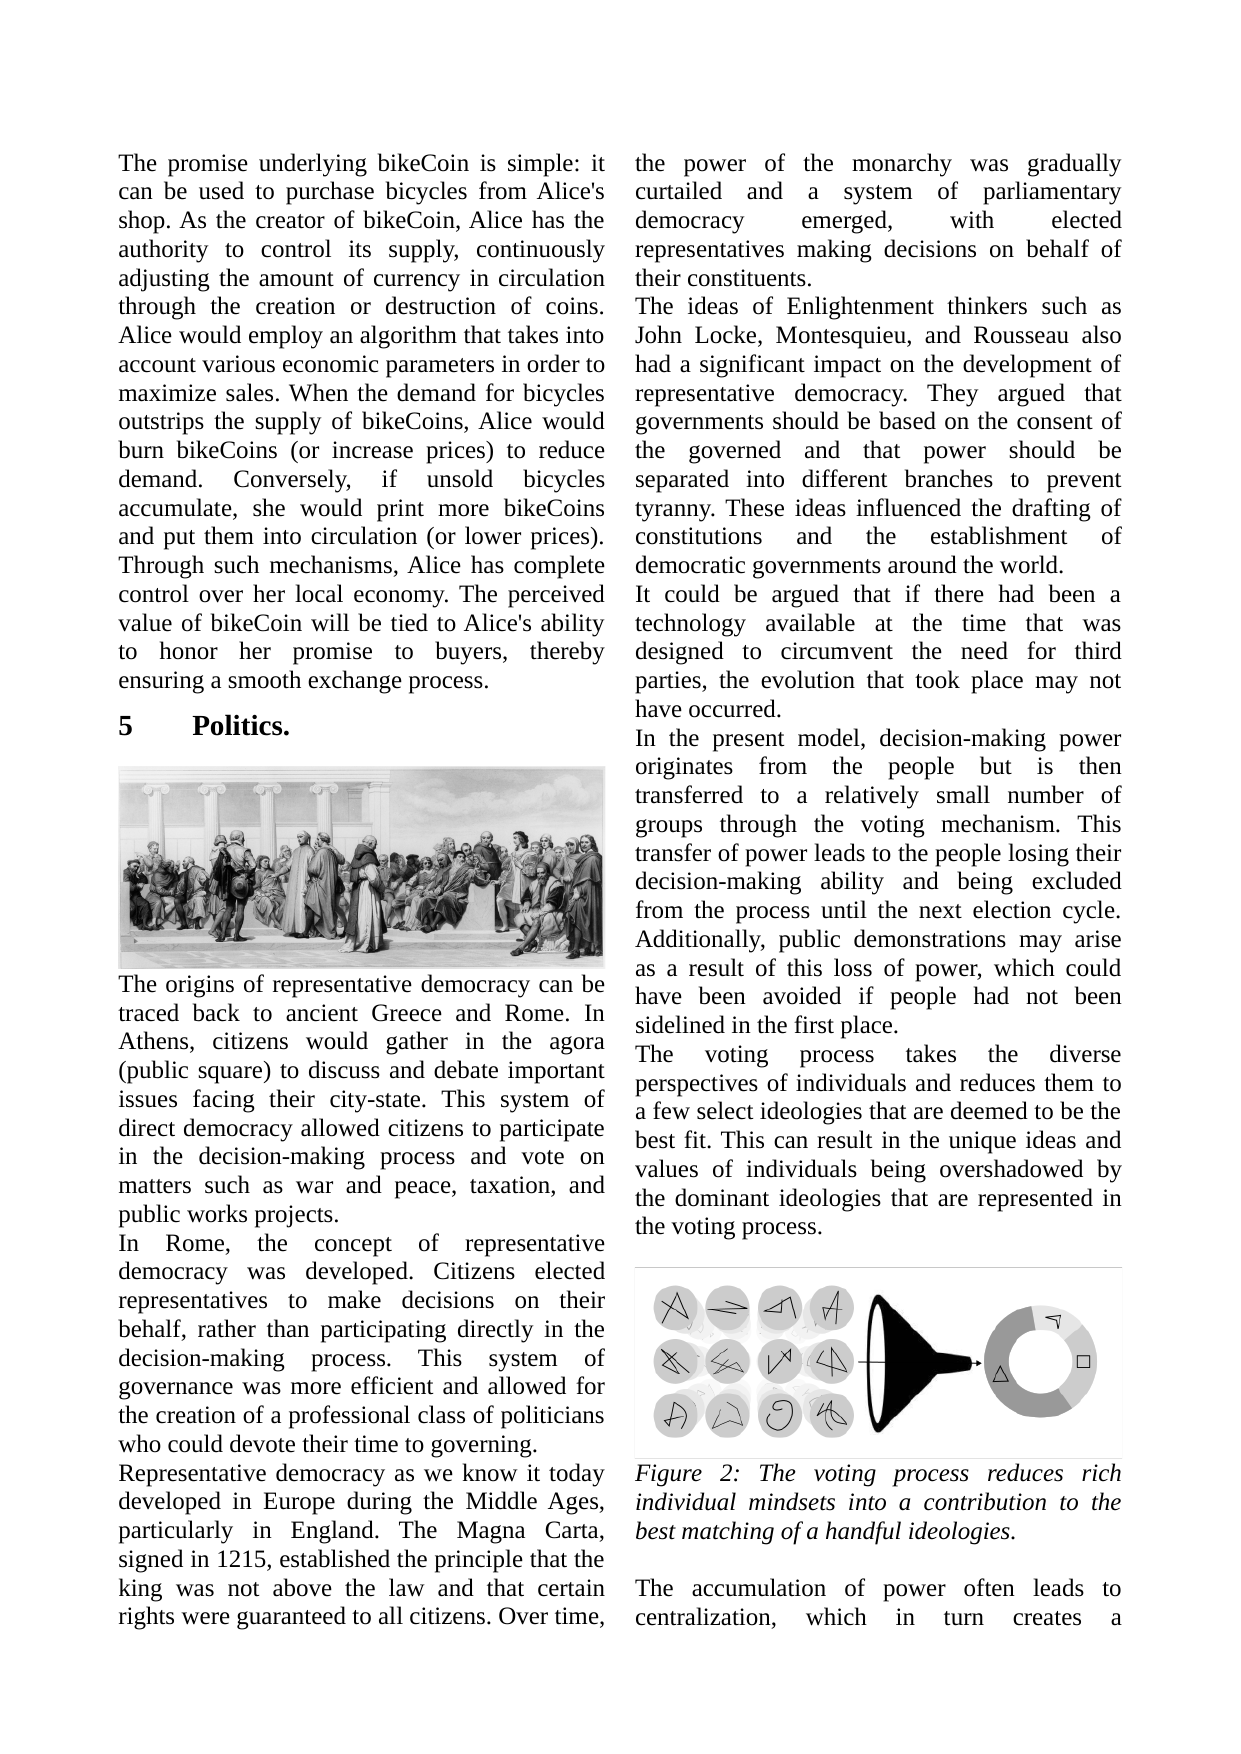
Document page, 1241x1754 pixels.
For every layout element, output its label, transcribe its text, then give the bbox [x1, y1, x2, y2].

text Representative democracy as we know it today developed in Europe during the Middle Ages, particularly in England. The Magna Carta, signed in 1215, established the principle that the king was not above the law and that certain rights were guaranteed to all citizens. Over time, [118, 1458, 605, 1630]
text Figure 2: The voting process reduces rich individual mindsets into a contribution to the best matching of a handful ideologies. [635, 1459, 1122, 1545]
text In Rome, the concept of representative democracy was developed. Citizens elected representatives to make decisions on their behalf, rather than participating directly in the decision-making process. This system of governance was more efficient and allowed for the creation of a professional class of politicians who could devote their time to governing. [118, 1228, 605, 1458]
text The accumulation of power often leads to centralization, which in turn creates a [635, 1573, 1122, 1631]
text In the present model, decision-making power originates from the people but is then transferred to a relatively small number of groups through the voting mechanism. This transfer of power leads to the people losing their decision-making ability and being excluded from the process until the next election cycle. Additionally, public demonstrations may arise as a result of this loss of power, which could have been avoided if people had not been sidelined in the first place. [635, 723, 1122, 1039]
text The voting process takes the diverse perspectives of individuals and reduces them to a few select ideologies that are deemed to be the best fit. This can result in the unique ideas and values of individuals being overshadowed by the dominant ideologies that are represented in the voting process. [635, 1039, 1122, 1240]
text The ideas of Enlightenment thinkers such as John Locke, Montesquieu, and Rousseau also had a significant impact on the development of representative democracy. They argued that governments should be based on the consent of the governed and that power should be separated into different branches to prevent tyranny. These ideas influenced the drafting of constitutions and the establishment of democratic governments around the world. [635, 291, 1122, 579]
text It could be argued that if there had been a technology available at the time that was designed to circumvent the need for third parties, the evolution that took place may not have occurred. [635, 579, 1122, 723]
text The origins of representative democracy can be traced back to ancient Greece and Rome. In Athens, citizens would gather in the agora (public square) to discuss and debate important issues facing their city-state. This system of direct democracy allowed citizens to participate in the decision-making process and vote on matters such as war and peace, taxation, and public works projects. [118, 969, 605, 1228]
subtitle Politics. [118, 708, 605, 742]
picture [634, 1267, 1123, 1459]
picture [118, 766, 606, 969]
text the power of the monarchy was gradually curtailed and a system of parliamentary democracy emerged, with elected representatives making decisions on behalf of their constituents. [635, 148, 1122, 291]
text The promise underlying bikeCoin is simple: it can be used to purchase bicycles from Alice's shop. As the creator of bikeCoin, Alice has the authority to control its supply, continuously adjusting the amount of currency in circulation through the creation or destruction of coins. Alice would employ an algorithm that takes into account various economic parameters in order to maximize sales. When the demand for bicycles outstrips the supply of bikeCoins, Alice would burn bikeCoins (or increase prices) to reduce demand. Conversely, if unsold bicycles accumulate, she would print more bikeCoins and put them into circulation (or lower prices). Through such mechanisms, Alice has complete control over her local economy. The perceived value of bikeCoin will be tied to Alice's ability to honor her promise to buyers, thereby ensuring a smooth exchange process. [118, 148, 605, 694]
